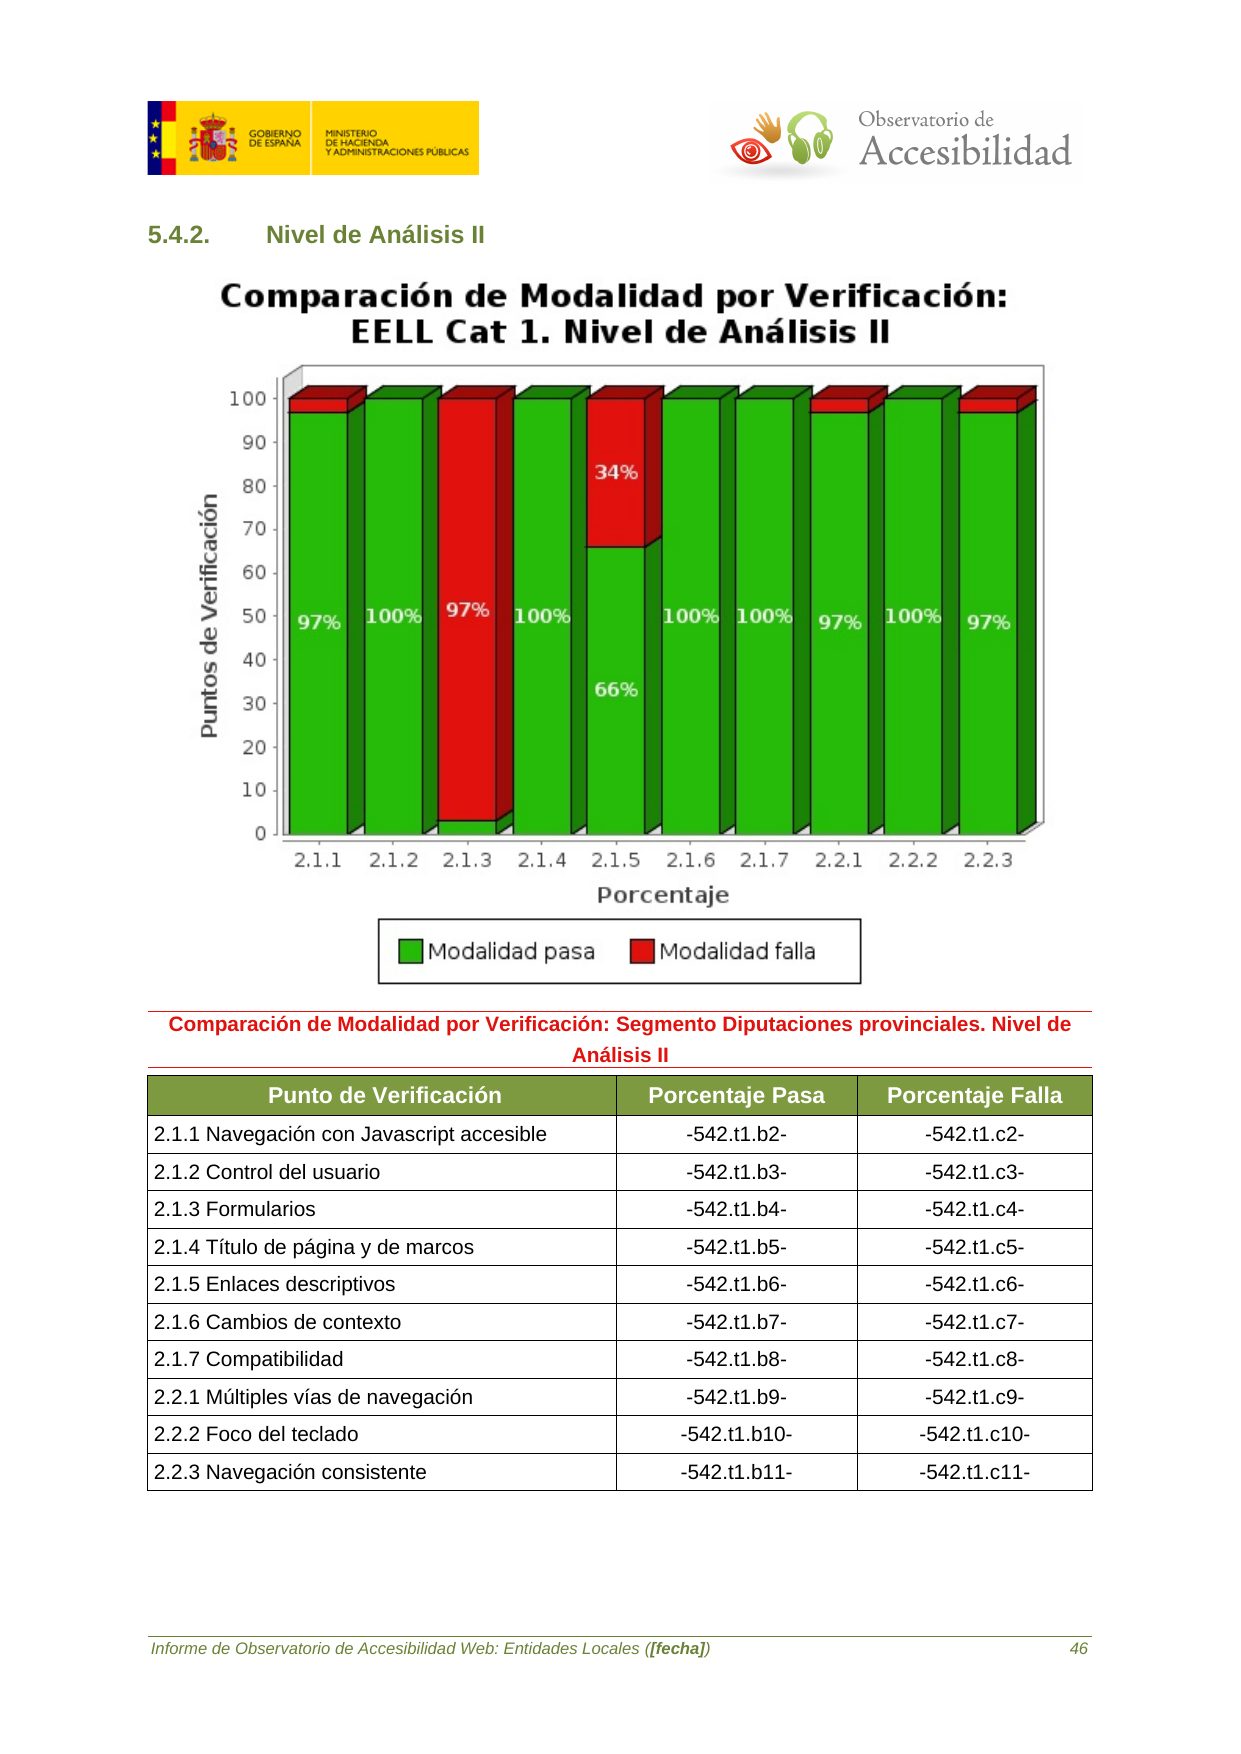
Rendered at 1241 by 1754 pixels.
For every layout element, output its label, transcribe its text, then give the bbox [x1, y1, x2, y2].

table_cell 2.1.2 Control del usuario [148, 1154, 616, 1190]
table_cell -542.t1.c2- [858, 1116, 1092, 1152]
table_cell -542.t1.c11- [858, 1454, 1092, 1490]
table_cell -542.t1.b6- [617, 1266, 857, 1302]
picture [710, 102, 1086, 185]
table_cell -542.t1.b8- [617, 1341, 857, 1377]
table_cell -542.t1.b7- [617, 1304, 857, 1340]
table_cell 2.1.1 Navegación con Javascript accesible [148, 1116, 616, 1152]
table_cell 2.1.3 Formularios [148, 1191, 616, 1227]
table_cell 2.1.6 Cambios de contexto [148, 1304, 616, 1340]
table_cell -542.t1.c9- [858, 1379, 1092, 1415]
table_cell -542.t1.b3- [617, 1154, 857, 1190]
table_header Porcentaje Falla [858, 1076, 1092, 1115]
table_cell 2.2.1 Múltiples vías de navegación [148, 1379, 616, 1415]
subtitle Nivel de Análisis II [148, 220, 1092, 248]
picture [147, 101, 479, 175]
table_cell -542.t1.c4- [858, 1191, 1092, 1227]
table_header Porcentaje Pasa [617, 1076, 857, 1115]
table_cell -542.t1.b5- [617, 1229, 857, 1265]
table_cell -542.t1.c8- [858, 1341, 1092, 1377]
table_cell -542.t1.b10- [617, 1416, 857, 1452]
table_cell -542.t1.c10- [858, 1416, 1092, 1452]
table_cell -542.t1.c3- [858, 1154, 1092, 1190]
text Comparación de Modalidad por Verificación: Segmento Diputaciones provinciales. Nivel de Análisis II [148, 1012, 1092, 1067]
table_cell -542.t1.c6- [858, 1266, 1092, 1302]
table_cell 2.1.7 Compatibilidad [148, 1341, 616, 1377]
table_header Punto de Verificación [148, 1076, 616, 1115]
table_cell 2.2.2 Foco del teclado [148, 1416, 616, 1452]
table_cell -542.t1.b4- [617, 1191, 857, 1227]
table_cell -542.t1.c7- [858, 1304, 1092, 1340]
table_cell 2.1.5 Enlaces descriptivos [148, 1266, 616, 1302]
table_cell -542.t1.b11- [617, 1454, 857, 1490]
table_cell -542.t1.b2- [617, 1116, 857, 1152]
table_cell -542.t1.b9- [617, 1379, 857, 1415]
table_cell 2.2.3 Navegación consistente [148, 1454, 616, 1490]
table_cell -542.t1.c5- [858, 1229, 1092, 1265]
picture [178, 276, 1062, 986]
table_cell 2.1.4 Título de página y de marcos [148, 1229, 616, 1265]
